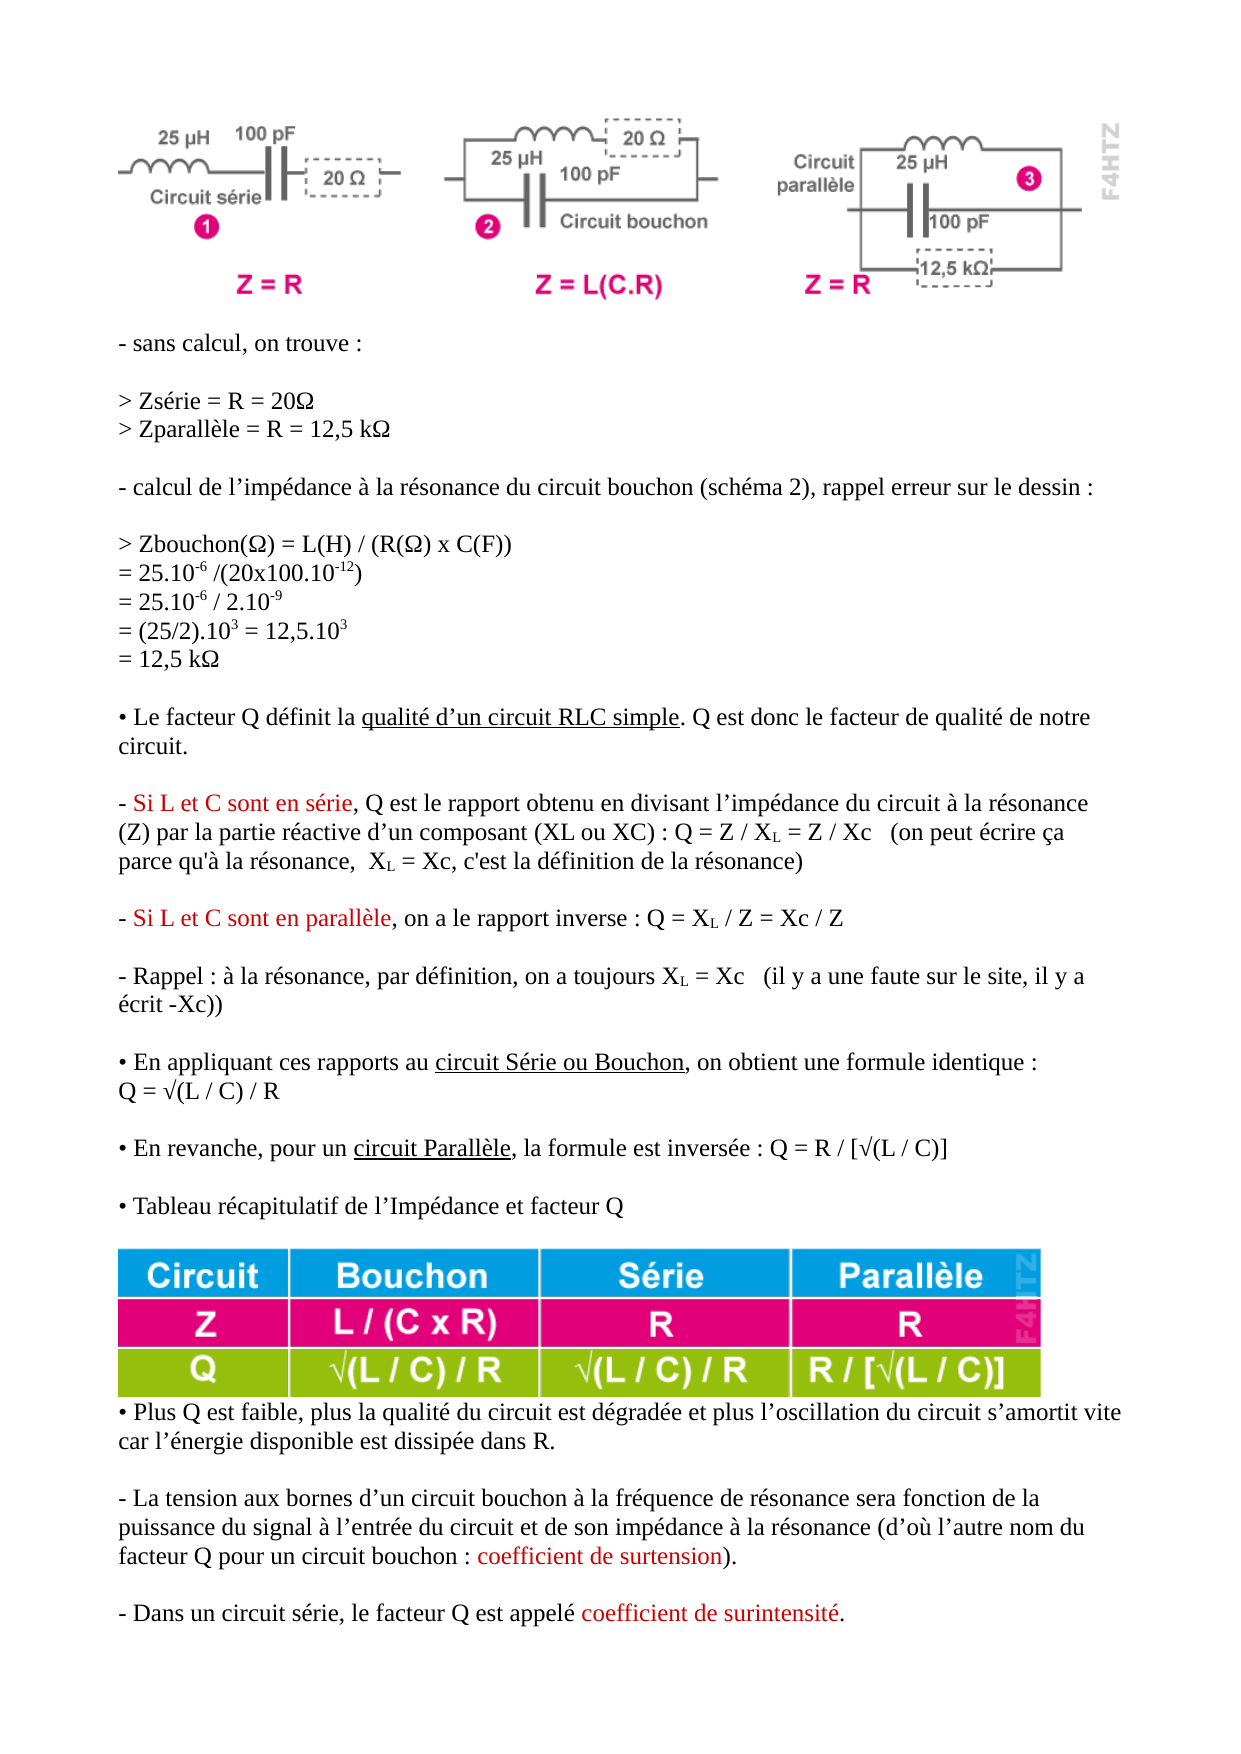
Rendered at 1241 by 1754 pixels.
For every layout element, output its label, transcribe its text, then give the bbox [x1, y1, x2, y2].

text = 25.10-6 /(20x100.10-12) [118, 558, 1122, 587]
text • En appliquant ces rapports au circuit Série ou Bouchon, on obtient une formule identique : [118, 1047, 1122, 1076]
text - sans calcul, on trouve : [118, 328, 1122, 357]
picture [918, 1262, 922, 1287]
text • Tableau récapitulatif de l’Impédance et facteur Q [118, 1191, 1122, 1219]
text - calcul de l’impédance à la résonance du circuit bouchon (schéma 2), rappel erreur sur le dessin : [118, 472, 1122, 501]
text - Si L et C sont en série, Q est le rapport obtenu en divisant l’impédance du circuit à la résonance (Z) par la partie réactive d’un composant (XL ou XC) : Q = Z / XL = Z / Xc (on peut écrire ça parce qu'à la résonance, XL = Xc, c'est la définition de la résonance) [118, 788, 1122, 874]
picture [863, 1270, 879, 1288]
picture [118, 118, 1123, 300]
picture [935, 1270, 953, 1288]
text = 12,5 kΩ [118, 644, 1122, 673]
text • Le facteur Q définit la qualité d’un circuit RLC simple. Q est donc le facteur de qualité de notre circuit. [118, 702, 1122, 759]
picture [884, 1270, 895, 1287]
text > Zsérie = R = 20Ω [118, 386, 1122, 414]
text - Si L et C sont en parallèle, on a le rapport inverse : Q = XL / Z = Xc / Z [118, 903, 1122, 932]
picture [1017, 1273, 1035, 1288]
picture [247, 1264, 258, 1288]
picture [965, 1270, 982, 1288]
picture [956, 1262, 962, 1287]
picture [896, 1270, 913, 1288]
picture [240, 1270, 244, 1287]
text - Dans un circuit série, le facteur Q est appelé coefficient de surintensité. [118, 1598, 1122, 1627]
text • Plus Q est faible, plus la qualité du circuit est dégradée et plus l’oscillation du circuit s’amortit vite car l’énergie disponible est dissipée dans R. [118, 1397, 1122, 1454]
picture [928, 1262, 932, 1287]
text = 25.10-6 / 2.10-9 [118, 587, 1122, 616]
text - Rappel : à la résonance, par définition, on a toujours XL = Xc (il y a une faute sur le site, il y a écrit -Xc)) [118, 961, 1122, 1018]
text > Zbouchon(Ω) = L(H) / (R(Ω) x C(F)) [118, 529, 1122, 558]
picture [118, 1248, 1041, 1397]
text > Zparallèle = R = 12,5 kΩ [118, 414, 1122, 443]
picture [185, 1270, 195, 1287]
text • En revanche, pour un circuit Parallèle, la formule est inversée : Q = R / [√(L / C)] [118, 1133, 1122, 1162]
text = (25/2).103 = 12,5.103 [118, 616, 1122, 644]
picture [197, 1270, 213, 1288]
picture [840, 1262, 860, 1287]
picture [148, 1262, 170, 1287]
picture [175, 1270, 180, 1287]
text Q = √(L / C) / R [118, 1076, 1122, 1104]
picture [1017, 1254, 1035, 1270]
picture [217, 1270, 234, 1288]
text - La tension aux bornes d’un circuit bouchon à la fréquence de résonance sera fonction de la puissance du signal à l’entrée du circuit et de son impédance à la résonance (d’où l’autre nom du facteur Q pour un circuit bouchon : coefficient de surtension). [118, 1483, 1122, 1569]
